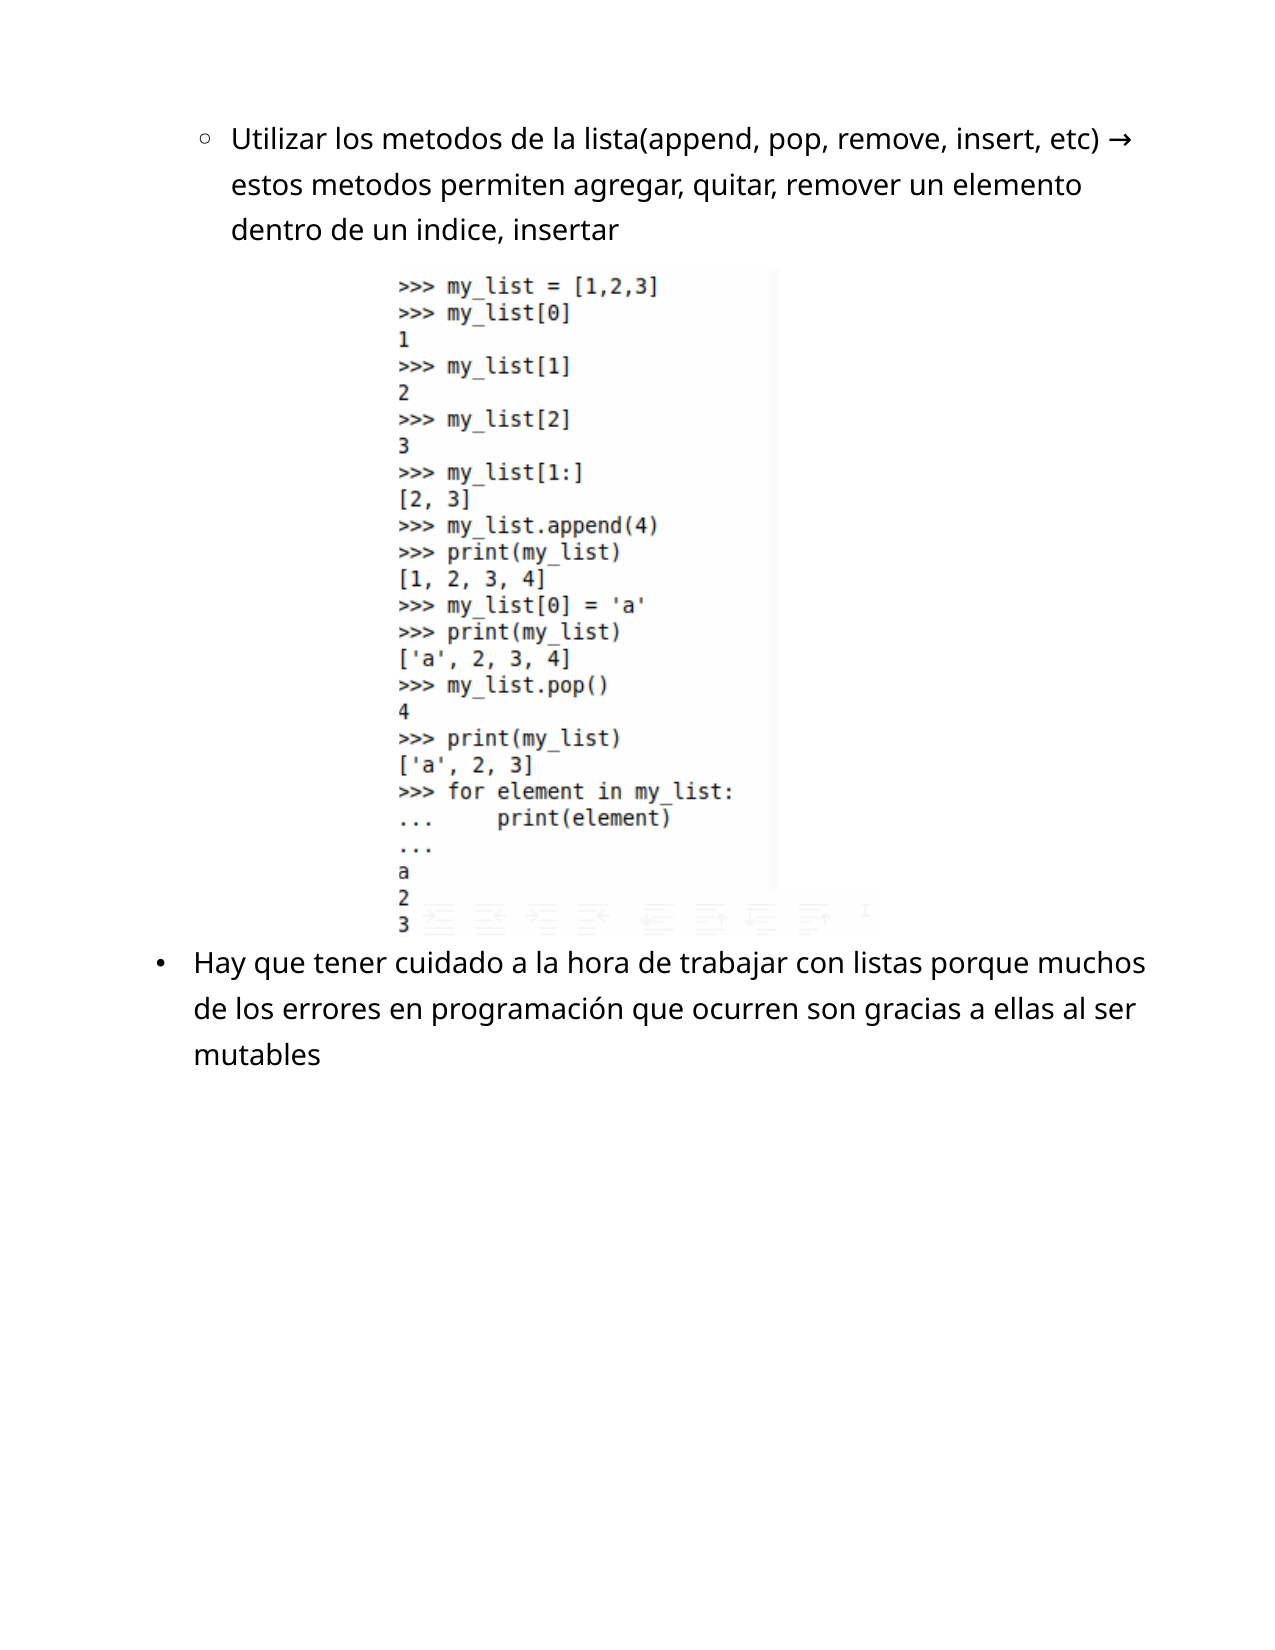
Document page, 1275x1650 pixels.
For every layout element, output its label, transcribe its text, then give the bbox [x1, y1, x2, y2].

list Utilizar los metodos de la lista(append, pop, remove, insert, etc) → estos metodos permiten agregar, quitar, remover un elemento dentro de un indice, insertar [193, 118, 1157, 249]
picture [399, 269, 876, 937]
list Hay que tener cuidado a la hora de trabajar con listas porque muchos de los errores en programación que ocurren son gracias a ellas al ser mutables [156, 269, 1157, 1074]
